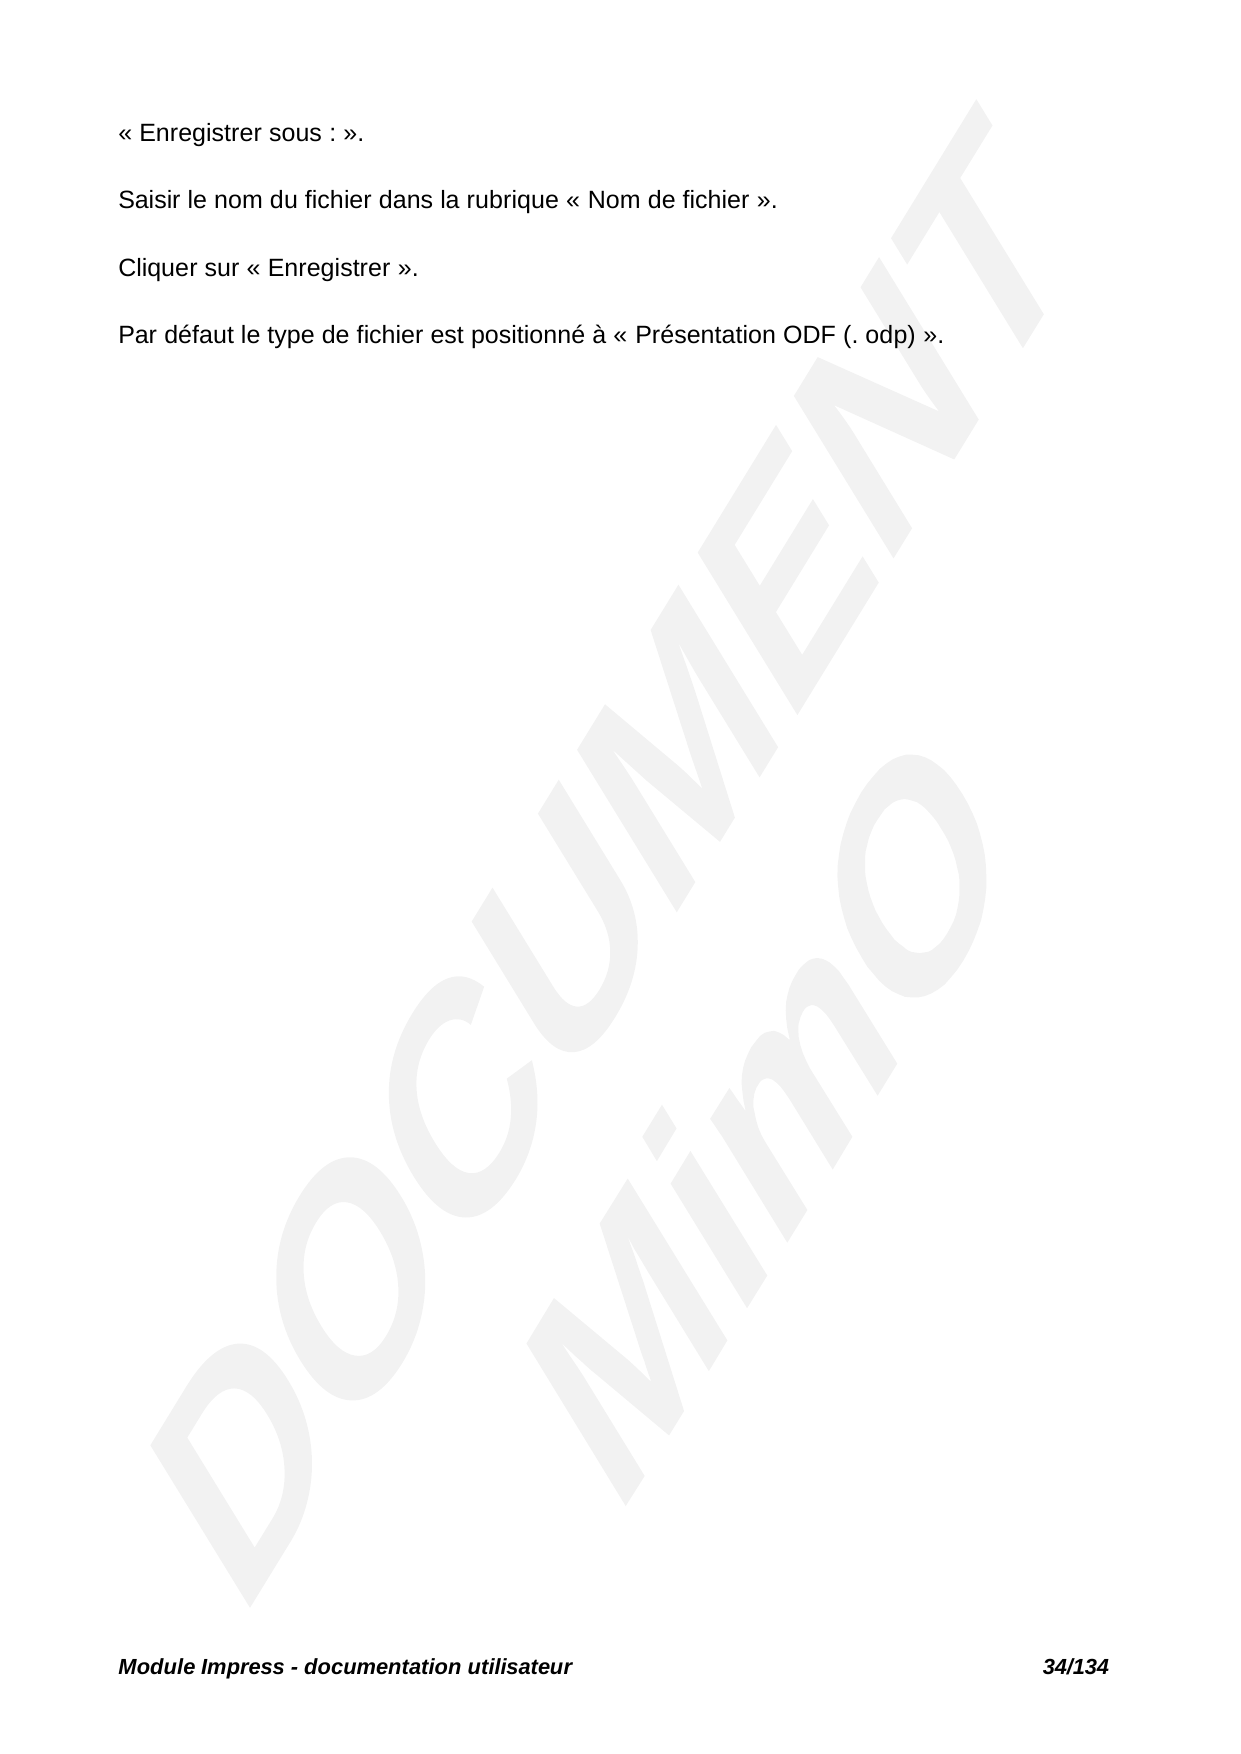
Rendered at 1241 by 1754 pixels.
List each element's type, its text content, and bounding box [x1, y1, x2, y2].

text Par défaut le type de fichier est positionné à « Présentation ODF (. odp) ». [118, 319, 1122, 349]
text « Enregistrer sous : ». [118, 118, 1122, 147]
text Cliquer sur « Enregistrer ». [118, 252, 1122, 281]
text Saisir le nom du fichier dans la rubrique « Nom de fichier ». [118, 185, 1122, 214]
